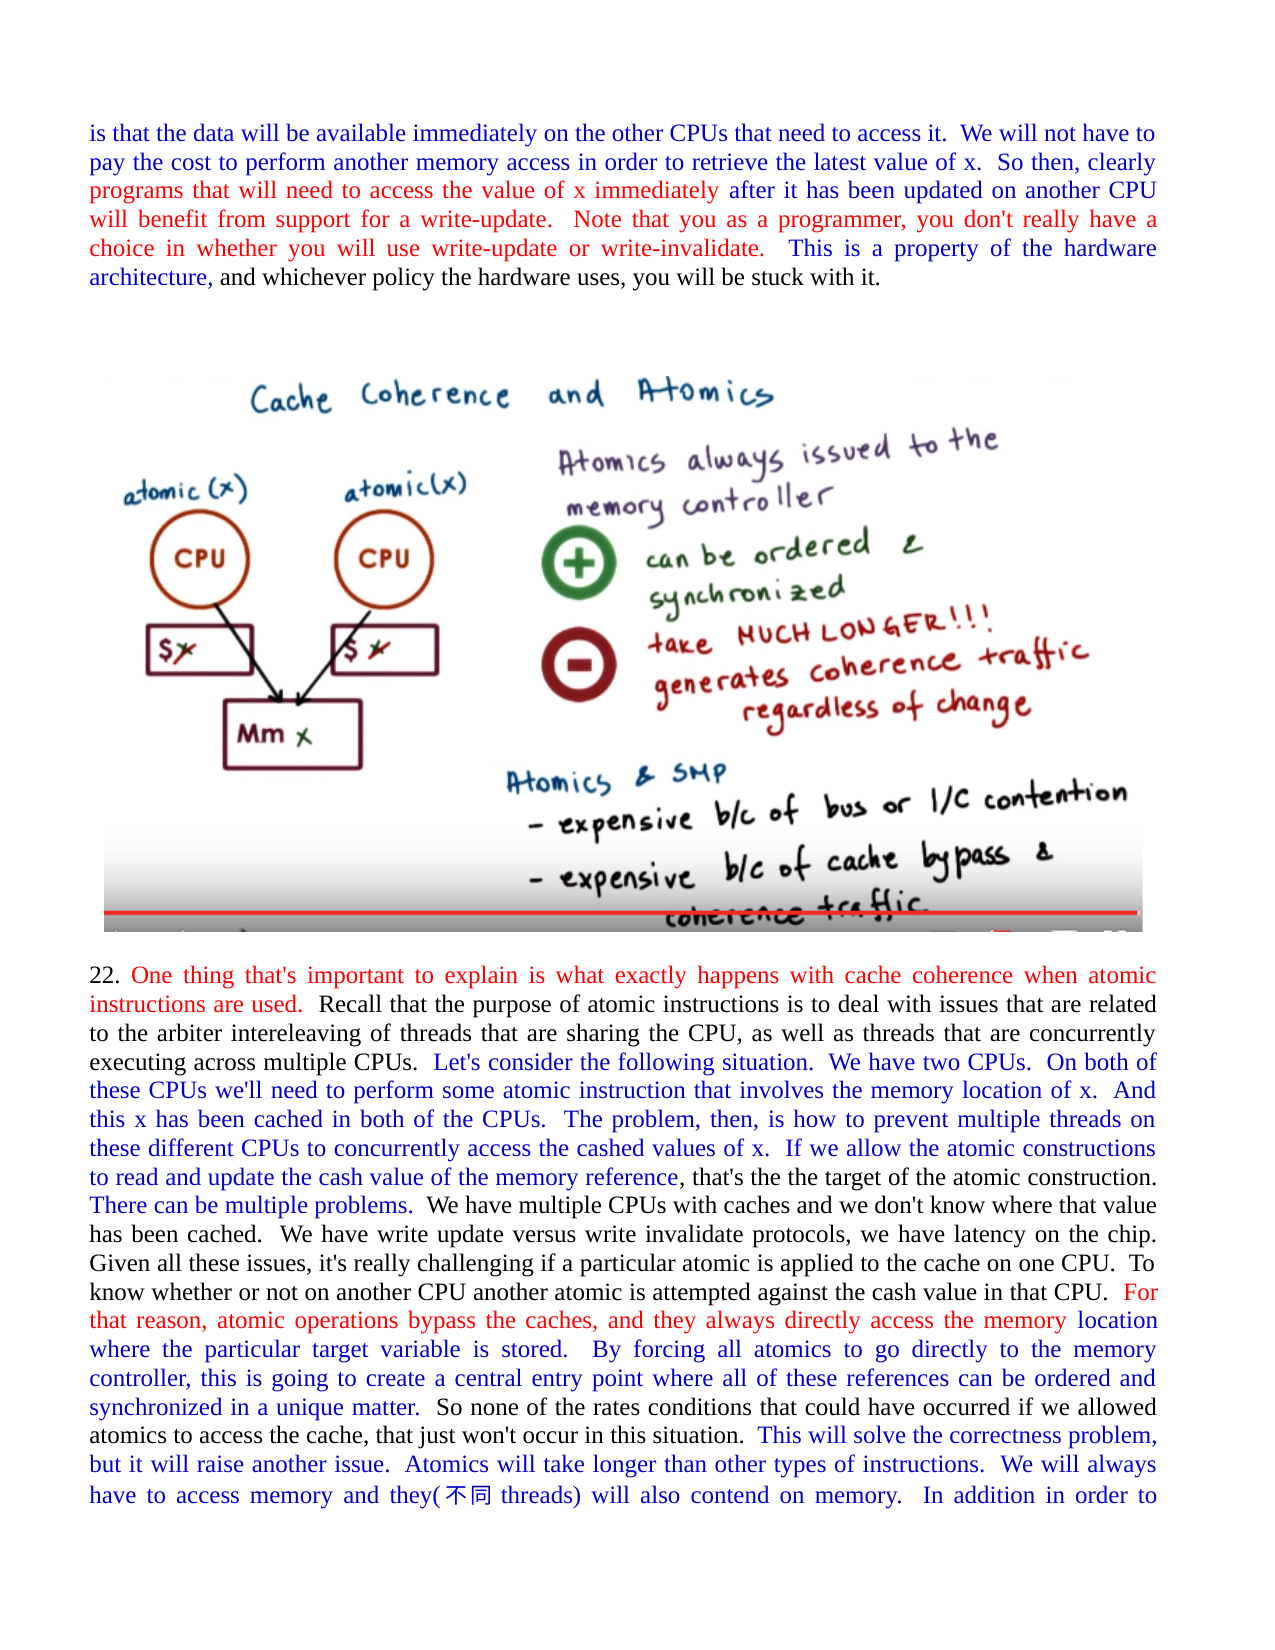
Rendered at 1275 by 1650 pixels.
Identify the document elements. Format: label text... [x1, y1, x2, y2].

text 22. One thing that's important to explain is what exactly happens with cache coherence when atomic instructions are used. Recall that the purpose of atomic instructions is to deal with issues that are related to the arbiter intereleaving of threads that are sharing the CPU, as well as threads that are concurrently executing across multiple CPUs. Let's consider the following situation. We have two CPUs. On both of these CPUs we'll need to perform some atomic instruction that involves the memory location of x. And this x has been cached in both of the CPUs. The problem, then, is how to prevent multiple threads on these different CPUs to concurrently access the cashed values of x. If we allow the atomic constructions to read and update the cash value of the memory reference, that's the the target of the atomic construction. There can be multiple problems. We have multiple CPUs with caches and we don't know where that value has been cached. We have write update versus write invalidate protocols, we have latency on the chip. Given all these issues, it's really challenging if a particular atomic is applied to the cache on one CPU. To know whether or not on another CPU another atomic is attempted against the cash value in that CPU. For that reason, atomic operations bypass the caches, and they always directly access the memory location where the particular target variable is stored. By forcing all atomics to go directly to the memory controller, this is going to create a central entry point where all of these references can be ordered and synchronized in a unique matter. So none of the rates conditions that could have occurred if we allowed atomics to access the cache, that just won't occur in this situation. This will solve the correctness problem, but it will raise another issue. Atomics will take longer than other types of instructions. We will always have to access memory and they(不同threads) will also contend on memory. In addition in order to [89, 961, 1158, 1510]
text is that the data will be available immediately on the other CPUs that need to access it. We will not have to pay the cost to perform another memory access in order to retrieve the latest value of x. So then, clearly programs that will need to access the value of x immediately after it has been updated on another CPU will benefit from support for a write-update. Note that you as a programmer, you don't really have a choice in whether you will use write-update or write-invalidate. This is a property of the hardware architecture, and whichever policy the hardware uses, you will be stuck with it. [89, 118, 1158, 291]
picture [104, 376, 1143, 932]
